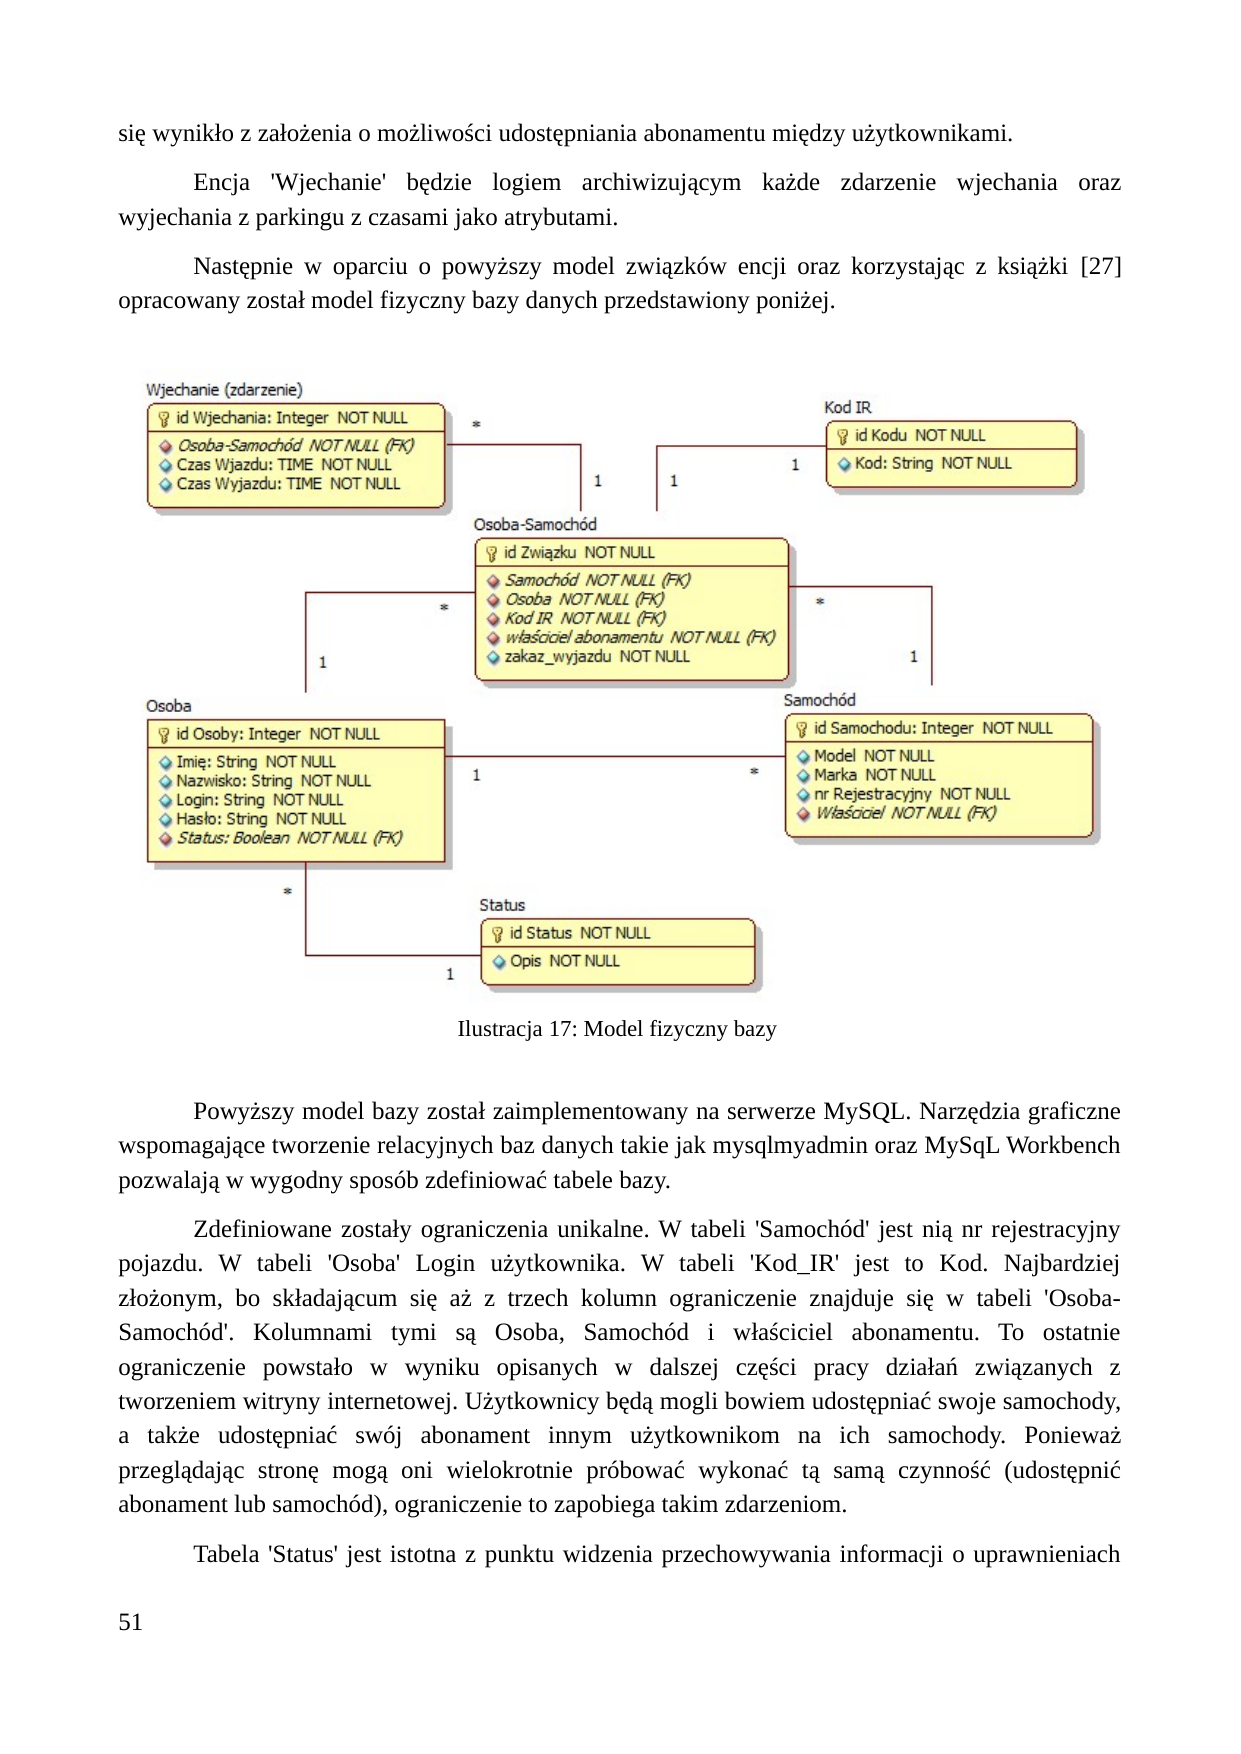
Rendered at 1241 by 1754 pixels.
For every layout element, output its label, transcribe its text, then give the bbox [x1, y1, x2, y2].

text się wynikło z założenia o możliwości udostępniania abonamentu między użytkownikami. [118, 118, 1122, 147]
text Następnie w oparciu o powyższy model związków encji oraz korzystając z książki [27] opracowany został model fizyczny bazy danych przedstawiony poniżej. [118, 251, 1122, 314]
text Powyższy model bazy został zaimplementowany na serwerze MySQL. Narzędzia graficzne wspomagające tworzenie relacyjnych baz danych takie jak mysqlmyadmin oraz MySqL Workbench pozwalają w wygodny sposób zdefiniować tabele bazy. [118, 1096, 1122, 1193]
picture [118, 346, 1123, 1015]
text Ilustracja 17: Model fizyczny bazy [118, 1015, 1122, 1041]
text Encja 'Wjechanie' będzie logiem archiwizującym każde zdarzenie wjechania oraz wyjechania z parkingu z czasami jako atrybutami. [118, 167, 1122, 230]
text Tabela 'Status' jest istotna z punktu widzenia przechowywania informacji o uprawnieniach [118, 1539, 1122, 1567]
text Zdefiniowane zostały ograniczenia unikalne. W tabeli 'Samochód' jest nią nr rejestracyjny pojazdu. W tabeli 'Osoba' Login użytkownika. W tabeli 'Kod_IR' jest to Kod. Najbardziej złożonym, bo składającum się aż z trzech kolumn ograniczenie znajduje się w tabeli 'Osoba-Samochód'. Kolumnami tymi są Osoba, Samochód i właściciel abonamentu. To ostatnie ograniczenie powstało w wyniku opisanych w dalszej części pracy działań związanych z tworzeniem witryny internetowej. Użytkownicy będą mogli bowiem udostępniać swoje samochody, a także udostępniać swój abonament innym użytkownikom na ich samochody. Ponieważ przeglądając stronę mogą oni wielokrotnie próbować wykonać tą samą czynność (udostępnić abonament lub samochód), ograniczenie to zapobiega takim zdarzeniom. [118, 1214, 1122, 1518]
